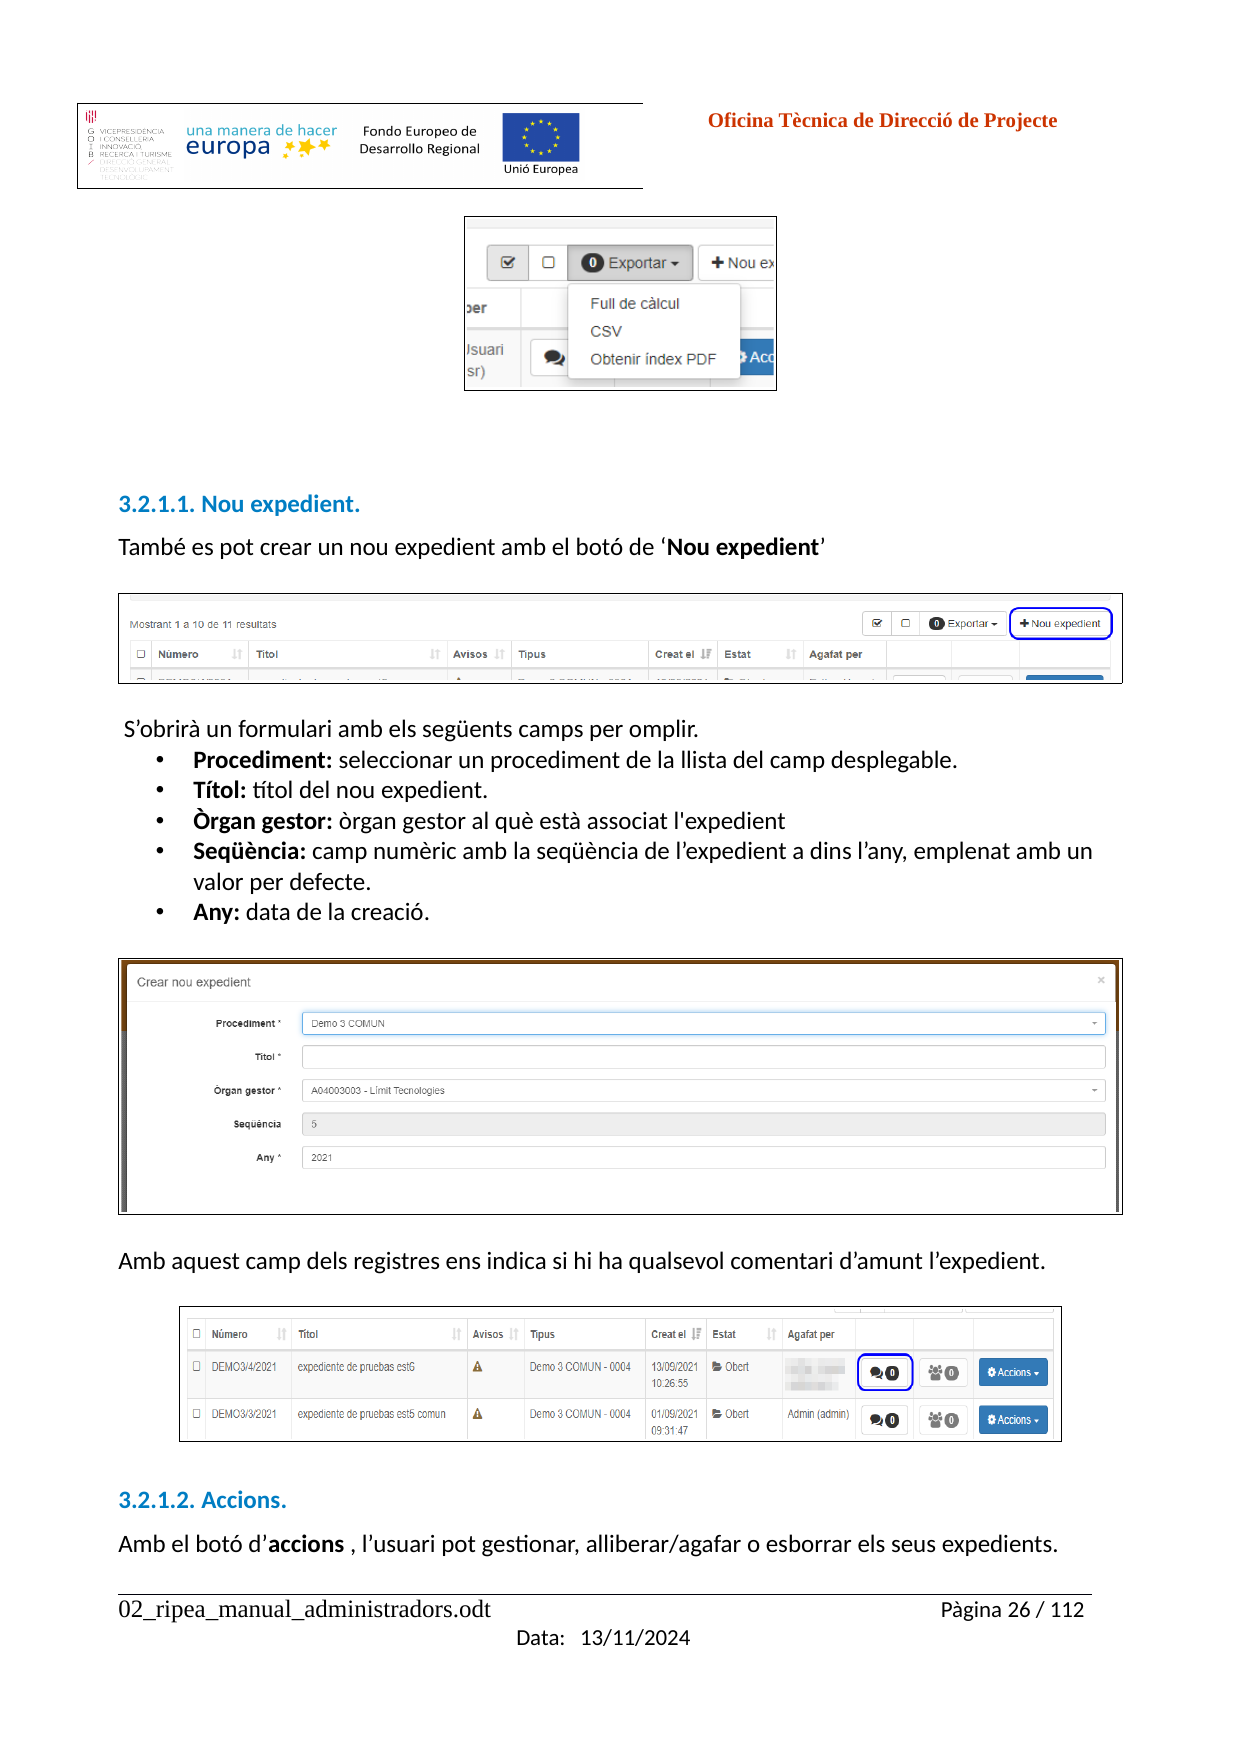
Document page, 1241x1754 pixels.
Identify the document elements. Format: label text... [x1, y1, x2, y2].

picture [82, 108, 178, 182]
list Òrgan gestor: òrgan gestor al què està associat l'expedient [156, 805, 1122, 835]
text Amb el botó d’accions , l’usuari pot gestionar, alliberar/agafar o esborrar els seus expedients. [118, 1528, 1122, 1558]
picture [121, 595, 1119, 680]
picture [121, 960, 1119, 1212]
list Seqüència: camp numèric amb la seqüència de l’expedient a dins l’any, emplenat amb un valor per defecte. [156, 835, 1122, 896]
list Any: data de la creació. [156, 896, 1122, 927]
subtitle 3.2.1.2. Accions. [118, 1485, 1122, 1515]
list Títol: títol del nou expedient. [156, 774, 1122, 805]
picture [184, 108, 585, 182]
text Amb aquest camp dels registres ens indica si hi ha qualsevol comentari d’amunt l’expedient. [118, 1245, 1122, 1276]
subtitle 3.2.1.1. Nou expedient. [118, 488, 1122, 519]
picture [181, 1309, 1059, 1439]
text També es pot crear un nou expedient amb el botó de ‘Nou expedient’ [118, 531, 1122, 562]
picture [466, 219, 774, 387]
list Procediment: seleccionar un procediment de la llista del camp desplegable. [156, 744, 1122, 774]
text S’obrirà un formulari amb els següents camps per omplir. [118, 713, 1122, 744]
